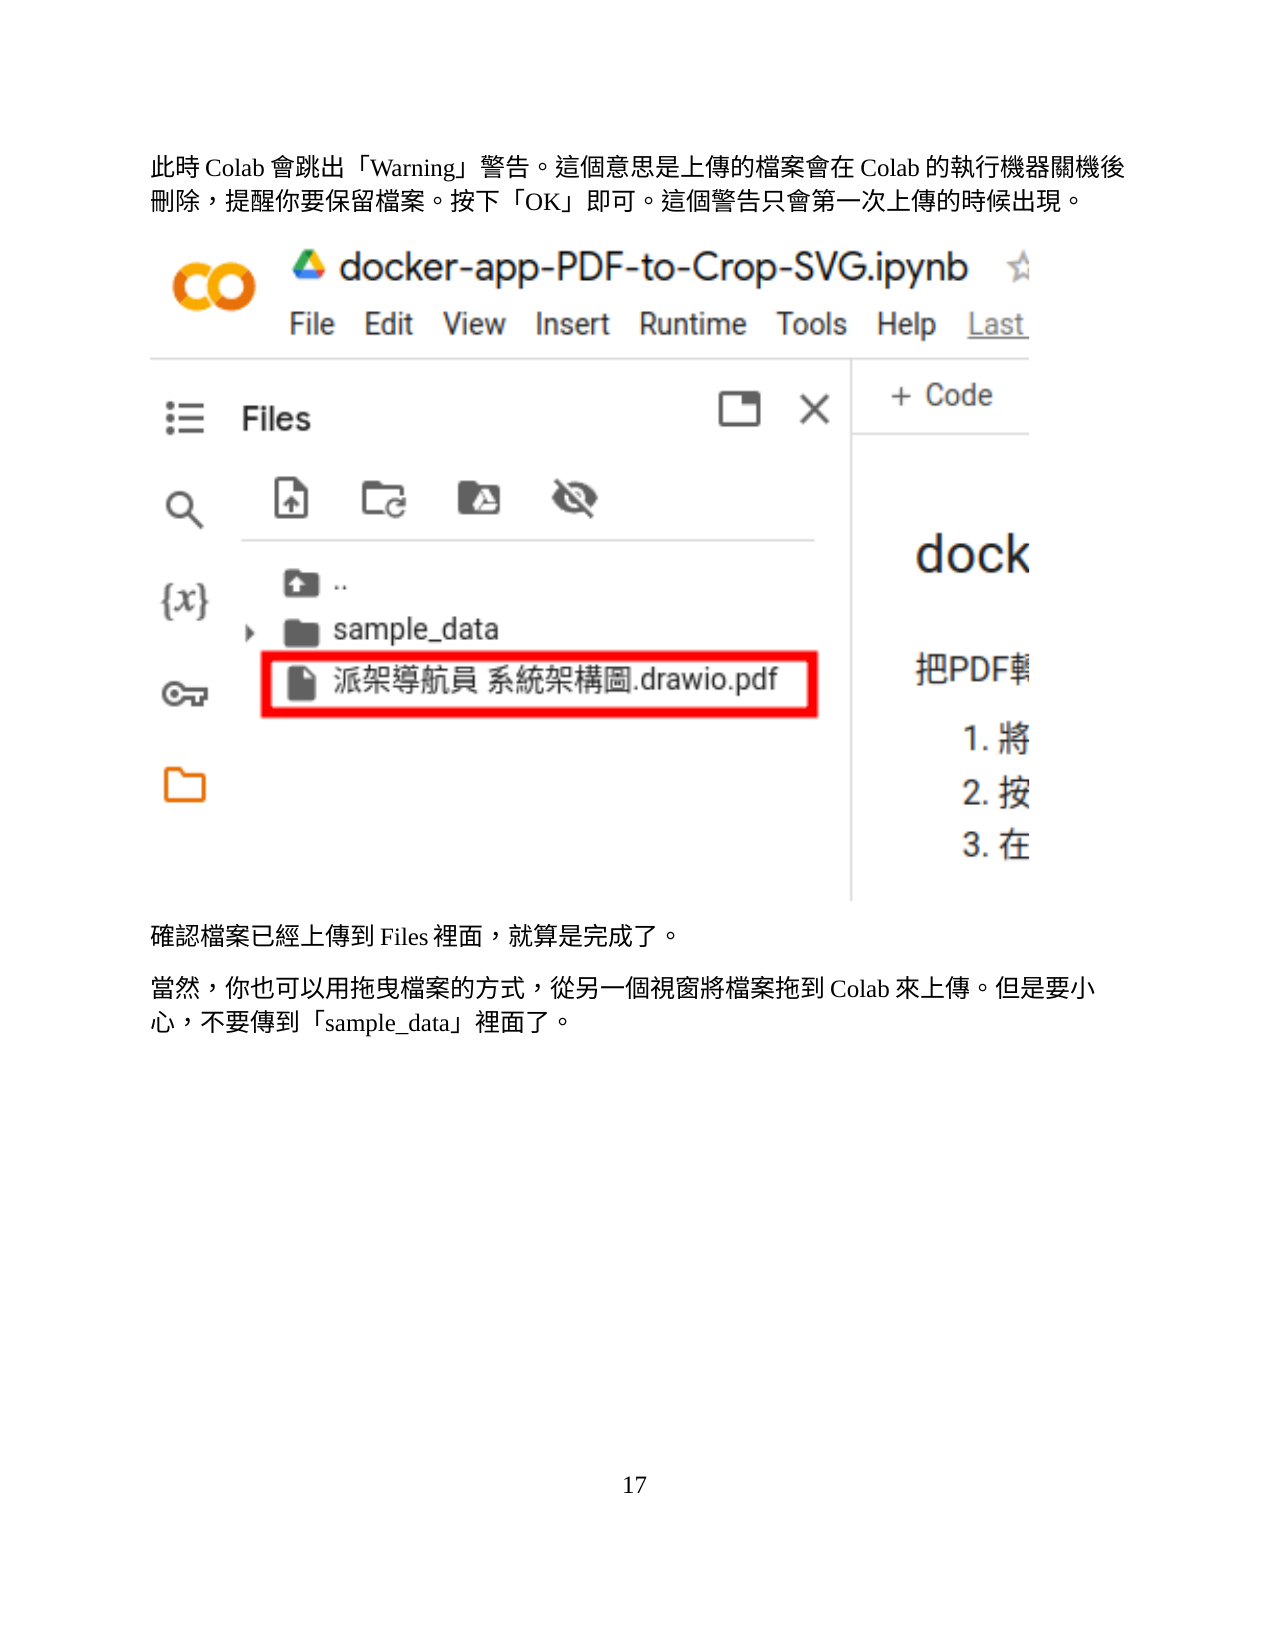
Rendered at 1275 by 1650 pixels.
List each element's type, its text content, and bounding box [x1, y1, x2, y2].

text 當然，你也可以用拖曳檔案的方式，從另一個視窗將檔案拖到Colab來上傳。但是要小心，不要傳到「sample_data」裡面了。 [150, 971, 1125, 1039]
text 確認檔案已經上傳到Files裡面，就算是完成了。 [150, 918, 1125, 953]
picture [150, 236, 1030, 901]
text 此時Colab會跳出「Warning」警告。這個意思是上傳的檔案會在Colab的執行機器關機後刪除，提醒你要保留檔案。按下「OK」即可。這個警告只會第一次上傳的時候出現。 [150, 150, 1125, 218]
